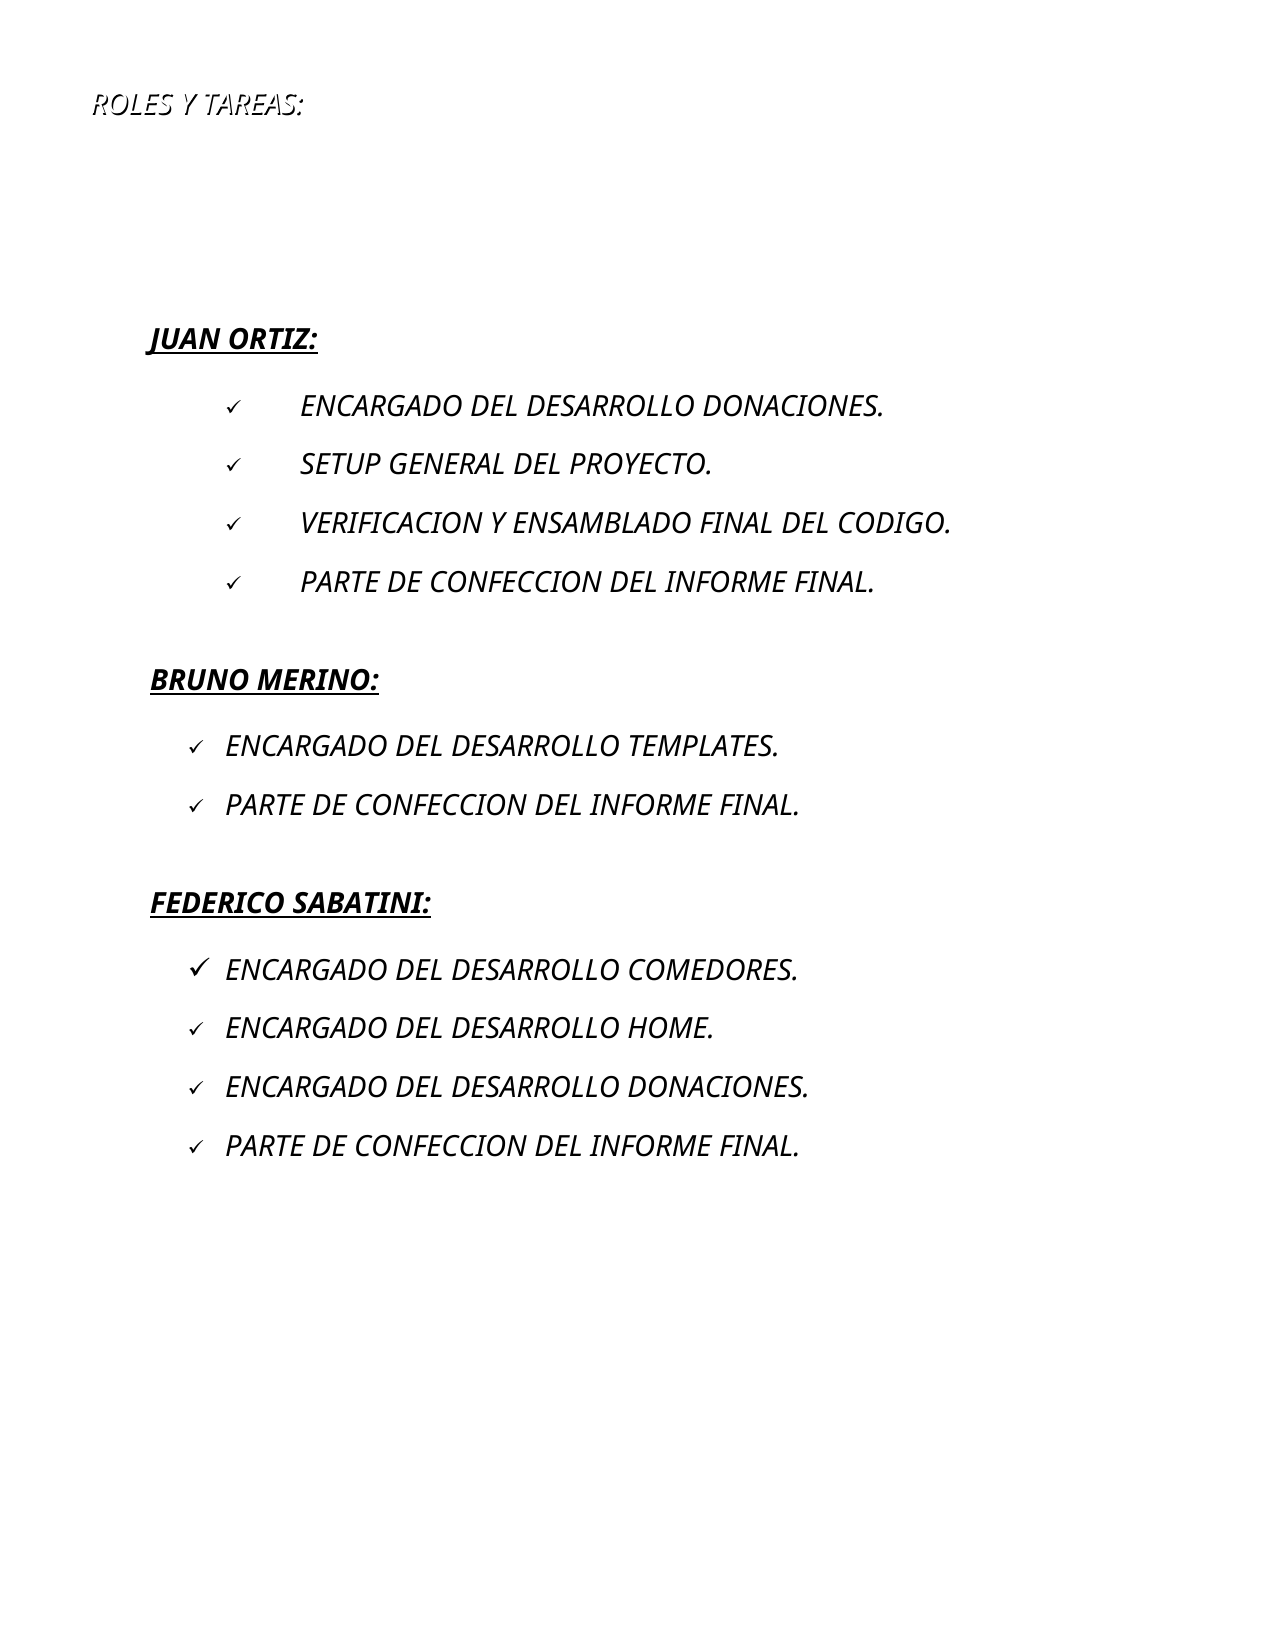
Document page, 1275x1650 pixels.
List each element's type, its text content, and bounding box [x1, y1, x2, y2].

text BRUNO MERINO: [150, 659, 1200, 699]
list PARTE DE CONFECCION DEL INFORME FINAL. [187, 784, 1200, 824]
text JUAN ORTIZ: [150, 318, 1200, 358]
list PARTE DE CONFECCION DEL INFORME FINAL. [187, 1125, 1200, 1165]
list SETUP GENERAL DEL PROYECTO. [225, 444, 1200, 483]
text FEDERICO SABATINI: [150, 883, 1200, 922]
list ENCARGADO DEL DESARROLLO TEMPLATES. [187, 726, 1200, 765]
text ROLES Y TAREAS: [90, 82, 876, 122]
list ENCARGADO DEL DESARROLLO DONACIONES. [225, 385, 1200, 425]
list VERIFICACION Y ENSAMBLADO FINAL DEL CODIGO. [225, 502, 1200, 542]
list ENCARGADO DEL DESARROLLO COMEDORES. [187, 949, 1200, 989]
list PARTE DE CONFECCION DEL INFORME FINAL. [225, 561, 1200, 601]
list ENCARGADO DEL DESARROLLO DONACIONES. [187, 1066, 1200, 1106]
list ENCARGADO DEL DESARROLLO HOME. [187, 1008, 1200, 1047]
